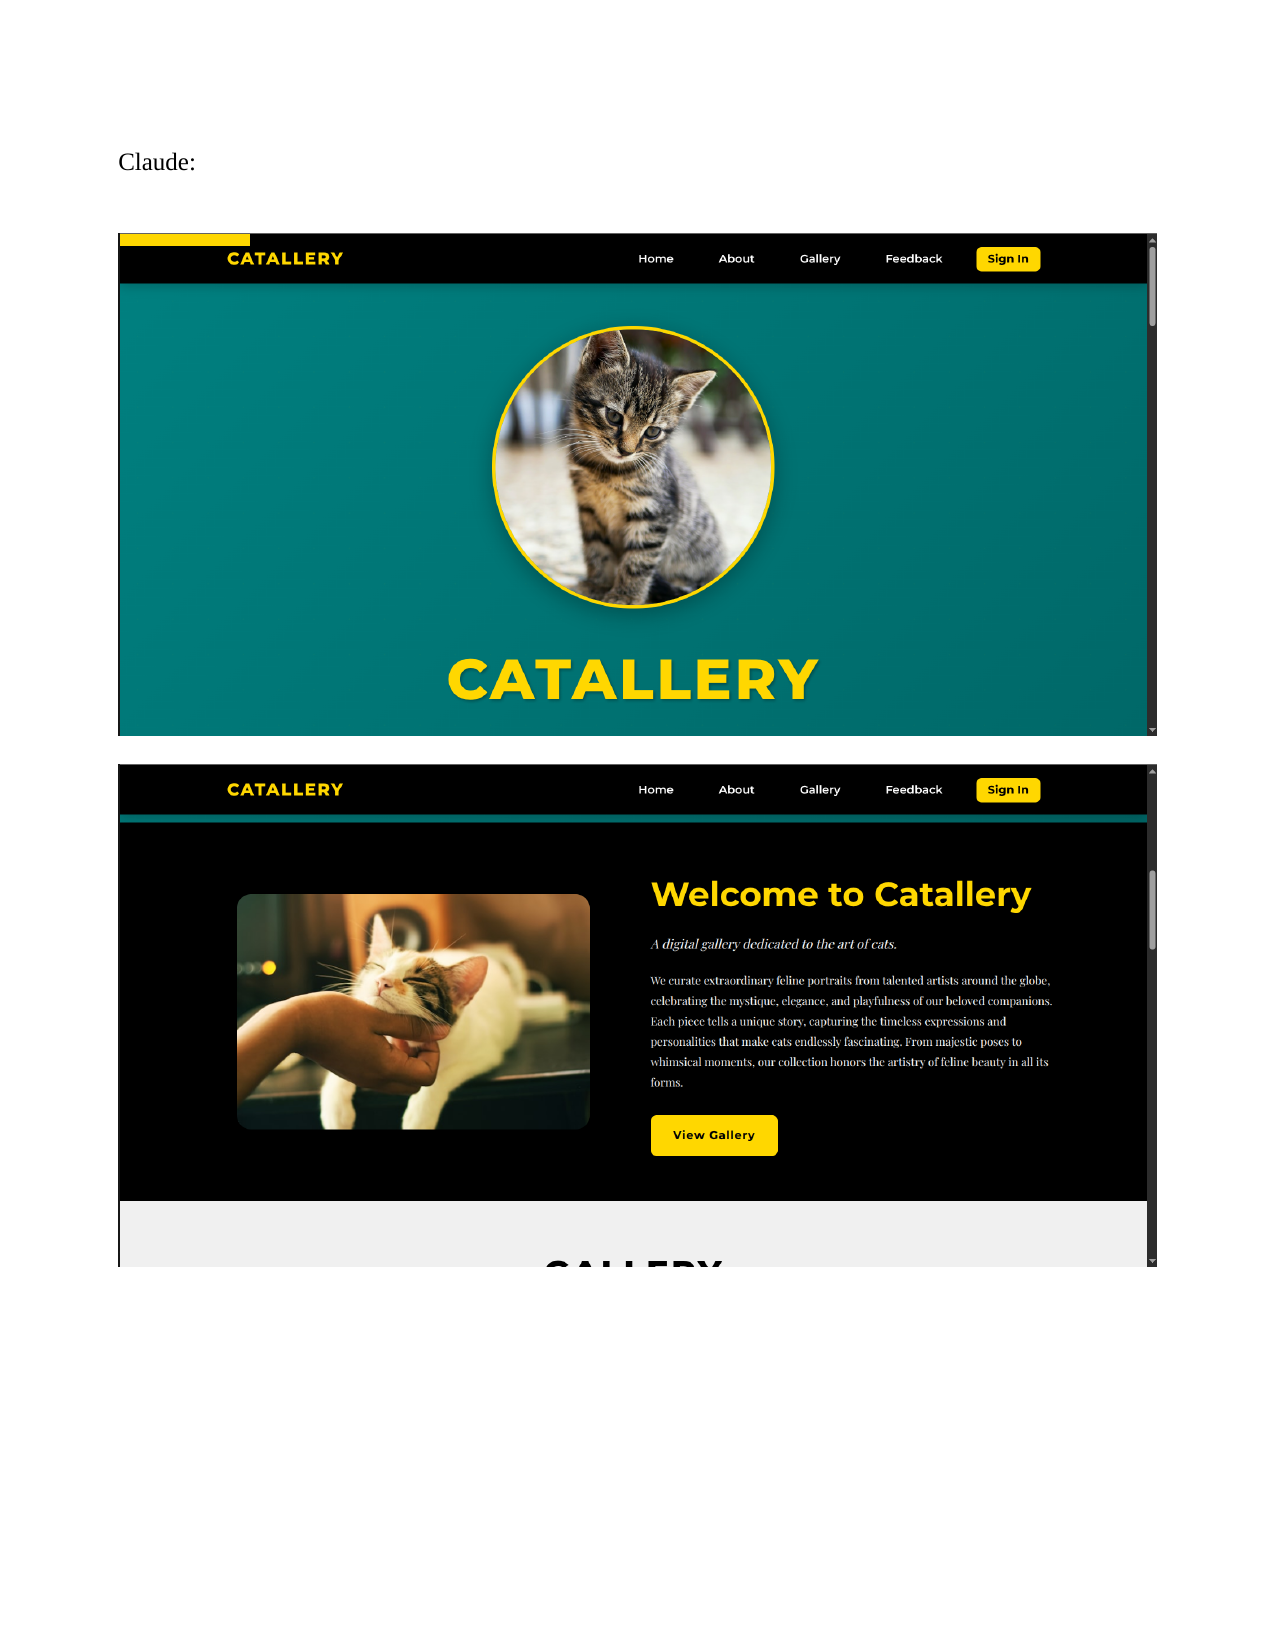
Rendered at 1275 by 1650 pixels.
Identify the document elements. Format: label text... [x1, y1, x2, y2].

picture [118, 764, 1157, 1267]
picture [118, 233, 1157, 736]
text Claude: [118, 147, 1157, 176]
